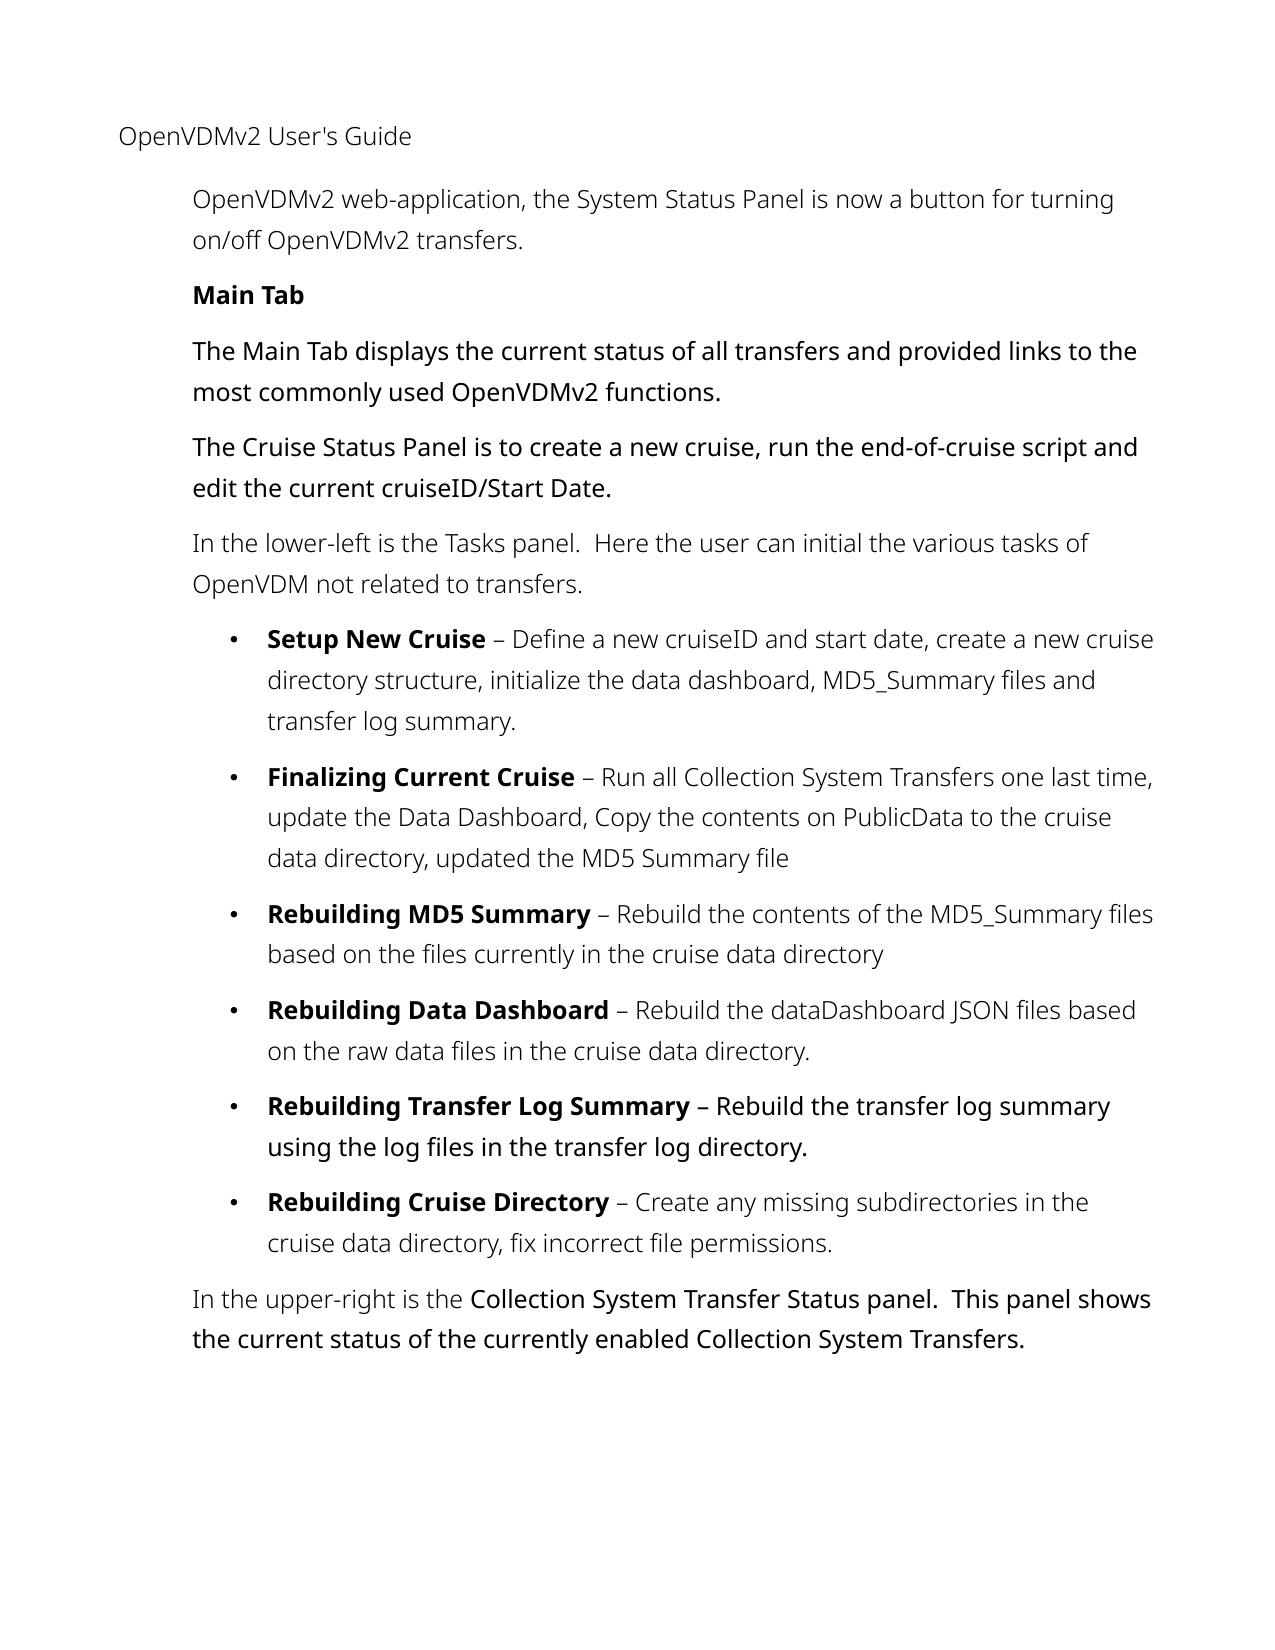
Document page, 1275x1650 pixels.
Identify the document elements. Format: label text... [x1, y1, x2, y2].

text In the lower-left is the Tasks panel. Here the user can initial the various tasks of OpenVDM not related to transfers. [192, 526, 1157, 601]
text The Main Tab displays the current status of all transfers and provided links to the most commonly used OpenVDMv2 functions. [192, 333, 1157, 408]
text In the upper-right is the Collection System Transfer Status panel. This panel shows the current status of the currently enabled Collection System Transfers. [192, 1281, 1157, 1356]
list Rebuilding Cruise Directory – Create any missing subdirectories in the cruise data directory, fix incorrect file permissions. [229, 1185, 1157, 1260]
list Rebuilding Data Dashboard – Rebuild the dataDashboard JSON files based on the raw data files in the cruise data directory. [229, 992, 1157, 1067]
list Finalizing Current Cruise – Run all Collection System Transfers one last time, update the Data Dashboard, Copy the contents on PublicData to the cruise data directory, updated the MD5 Summary file [229, 759, 1157, 875]
list Rebuilding MD5 Summary – Rebuild the contents of the MD5_Summary files based on the files currently in the cruise data directory [229, 896, 1157, 971]
list Setup New Cruise – Define a new cruiseID and start date, create a new cruise directory structure, initialize the data dashboard, MD5_Summary files and transfer log summary. [229, 622, 1157, 738]
list Rebuilding Transfer Log Summary – Rebuild the transfer log summary using the log files in the transfer log directory. [229, 1089, 1157, 1164]
text Main Tab [192, 278, 1157, 312]
text OpenVDMv2 web-application, the System Status Panel is now a button for turning on/off OpenVDMv2 transfers. [192, 182, 1157, 257]
text The Cruise Status Panel is to create a new cruise, run the end-of-cruise script and edit the current cruiseID/Start Date. [192, 429, 1157, 504]
